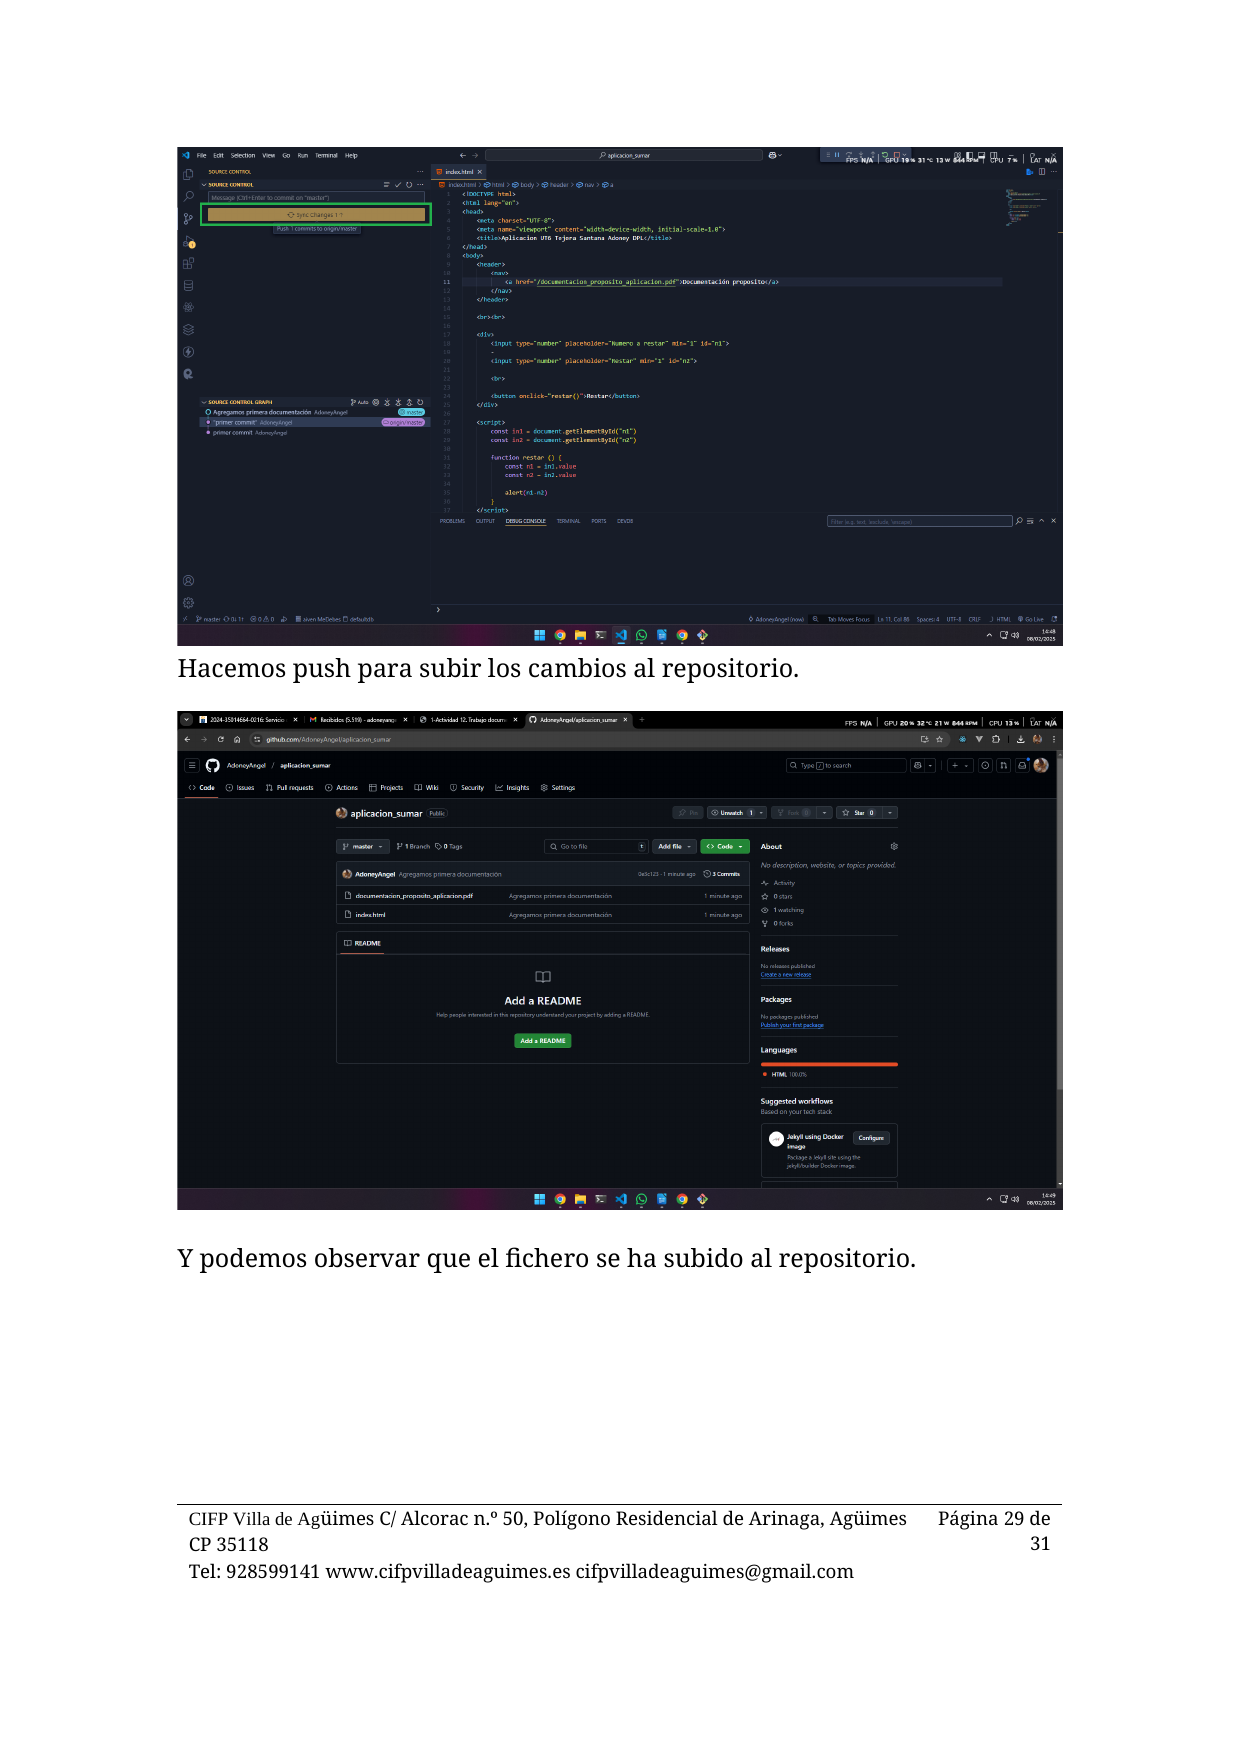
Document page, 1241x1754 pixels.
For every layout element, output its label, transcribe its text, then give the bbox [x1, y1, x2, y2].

text Y podemos observar que el fichero se ha subido al repositorio. [177, 1210, 1063, 1274]
picture [177, 711, 1063, 1210]
picture [177, 147, 1063, 646]
text Hacemos push para subir los cambios al repositorio. [177, 646, 1063, 685]
